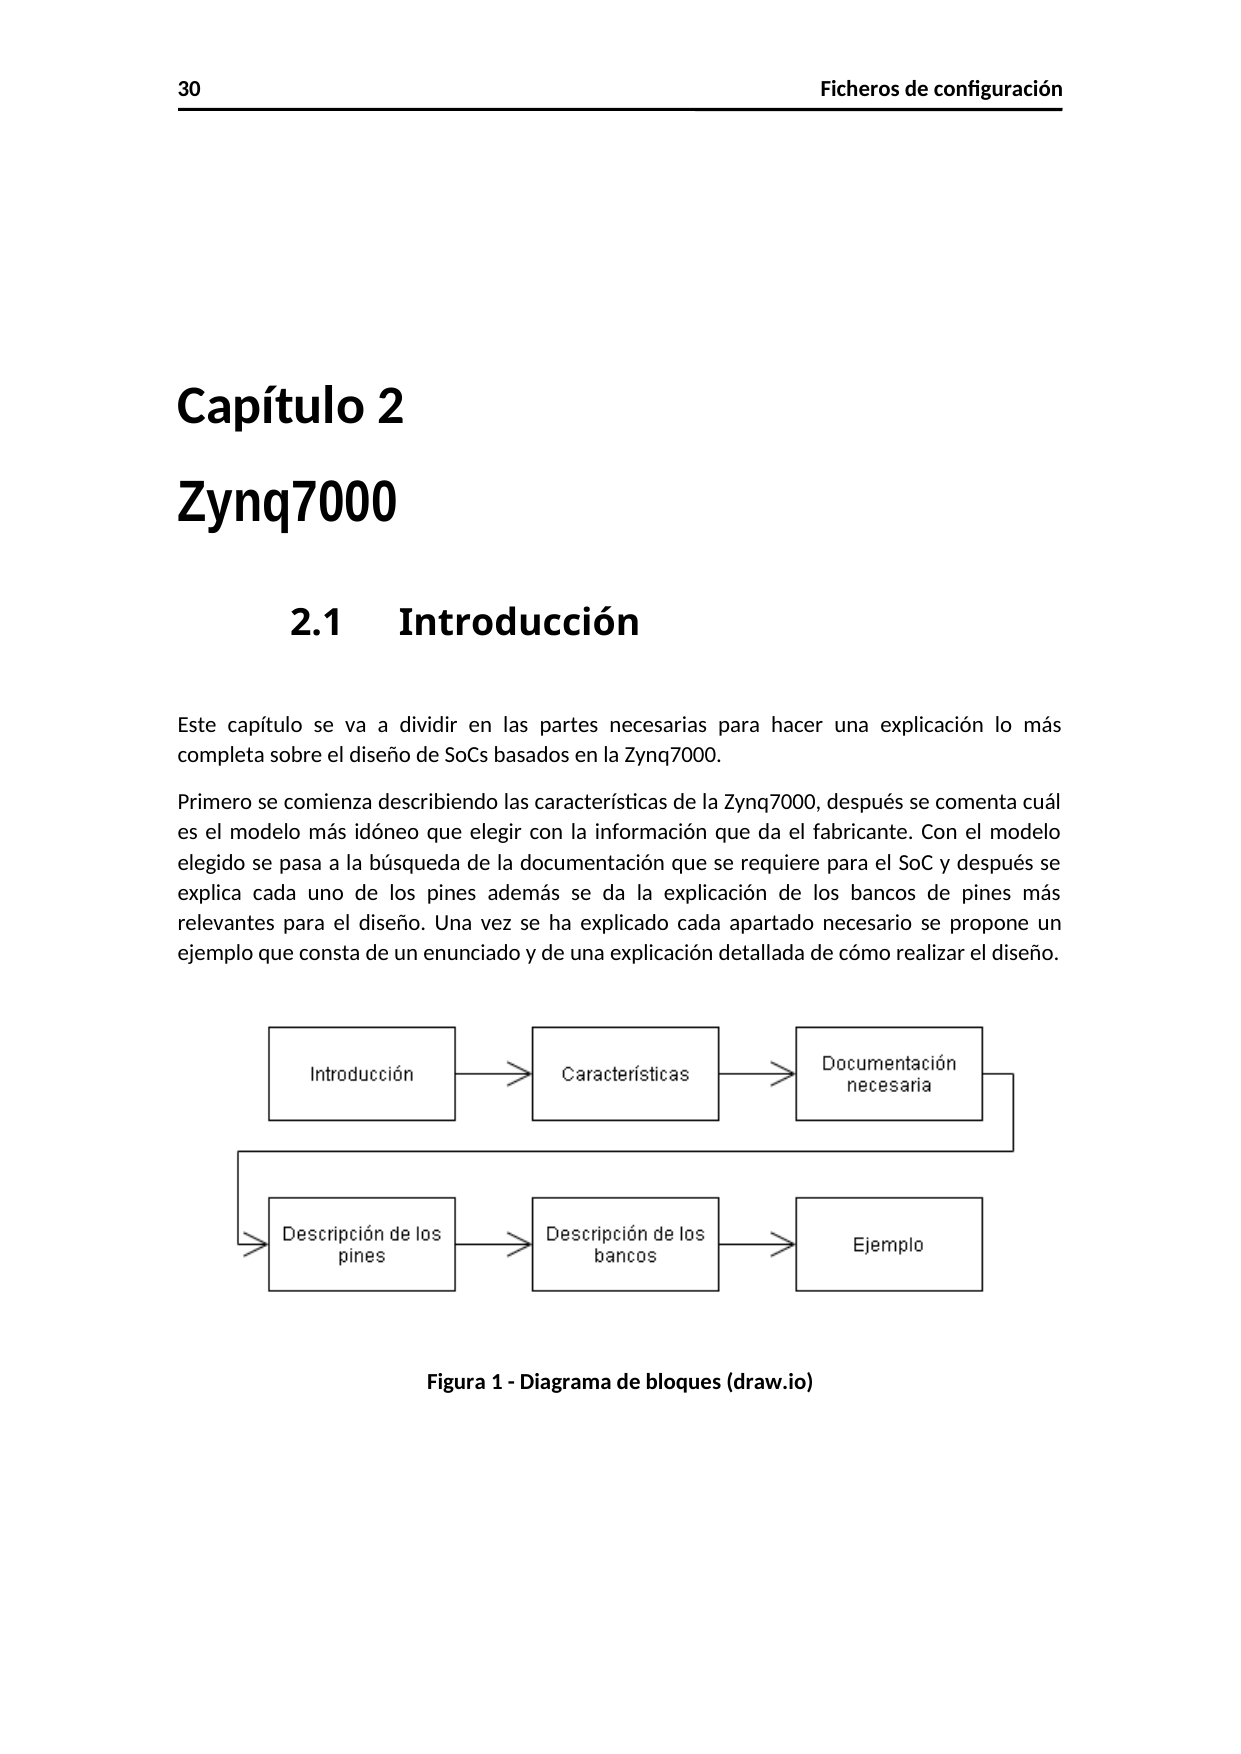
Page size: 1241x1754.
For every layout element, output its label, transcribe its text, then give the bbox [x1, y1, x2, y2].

subtitle Zynq7000 [177, 467, 1063, 534]
text Primero se comienza describiendo las características de la Zynq7000, después se comenta cuál es el modelo más idóneo que elegir con la información que da el fabricante. Con el modelo elegido se pasa a la búsqueda de la documentación que se requiere para el SoC y después se explica cada uno de los pines además se da la explicación de los bancos de pines más relevantes para el diseño. Una vez se ha explicado cada apartado necesario se propone un ejemplo que consta de un enunciado y de una explicación detallada de cómo realizar el diseño. [177, 787, 1063, 966]
picture [177, 985, 1063, 1340]
text Capítulo 2 [177, 371, 1063, 437]
text Este capítulo se va a dividir en las partes necesarias para hacer una explicación lo más completa sobre el diseño de SoCs basados en la Zynq7000. [177, 710, 1063, 768]
subtitle 2.1 Introducción [290, 596, 1063, 647]
text Figura 1 - Diagrama de bloques (draw.io) [177, 1367, 1063, 1395]
